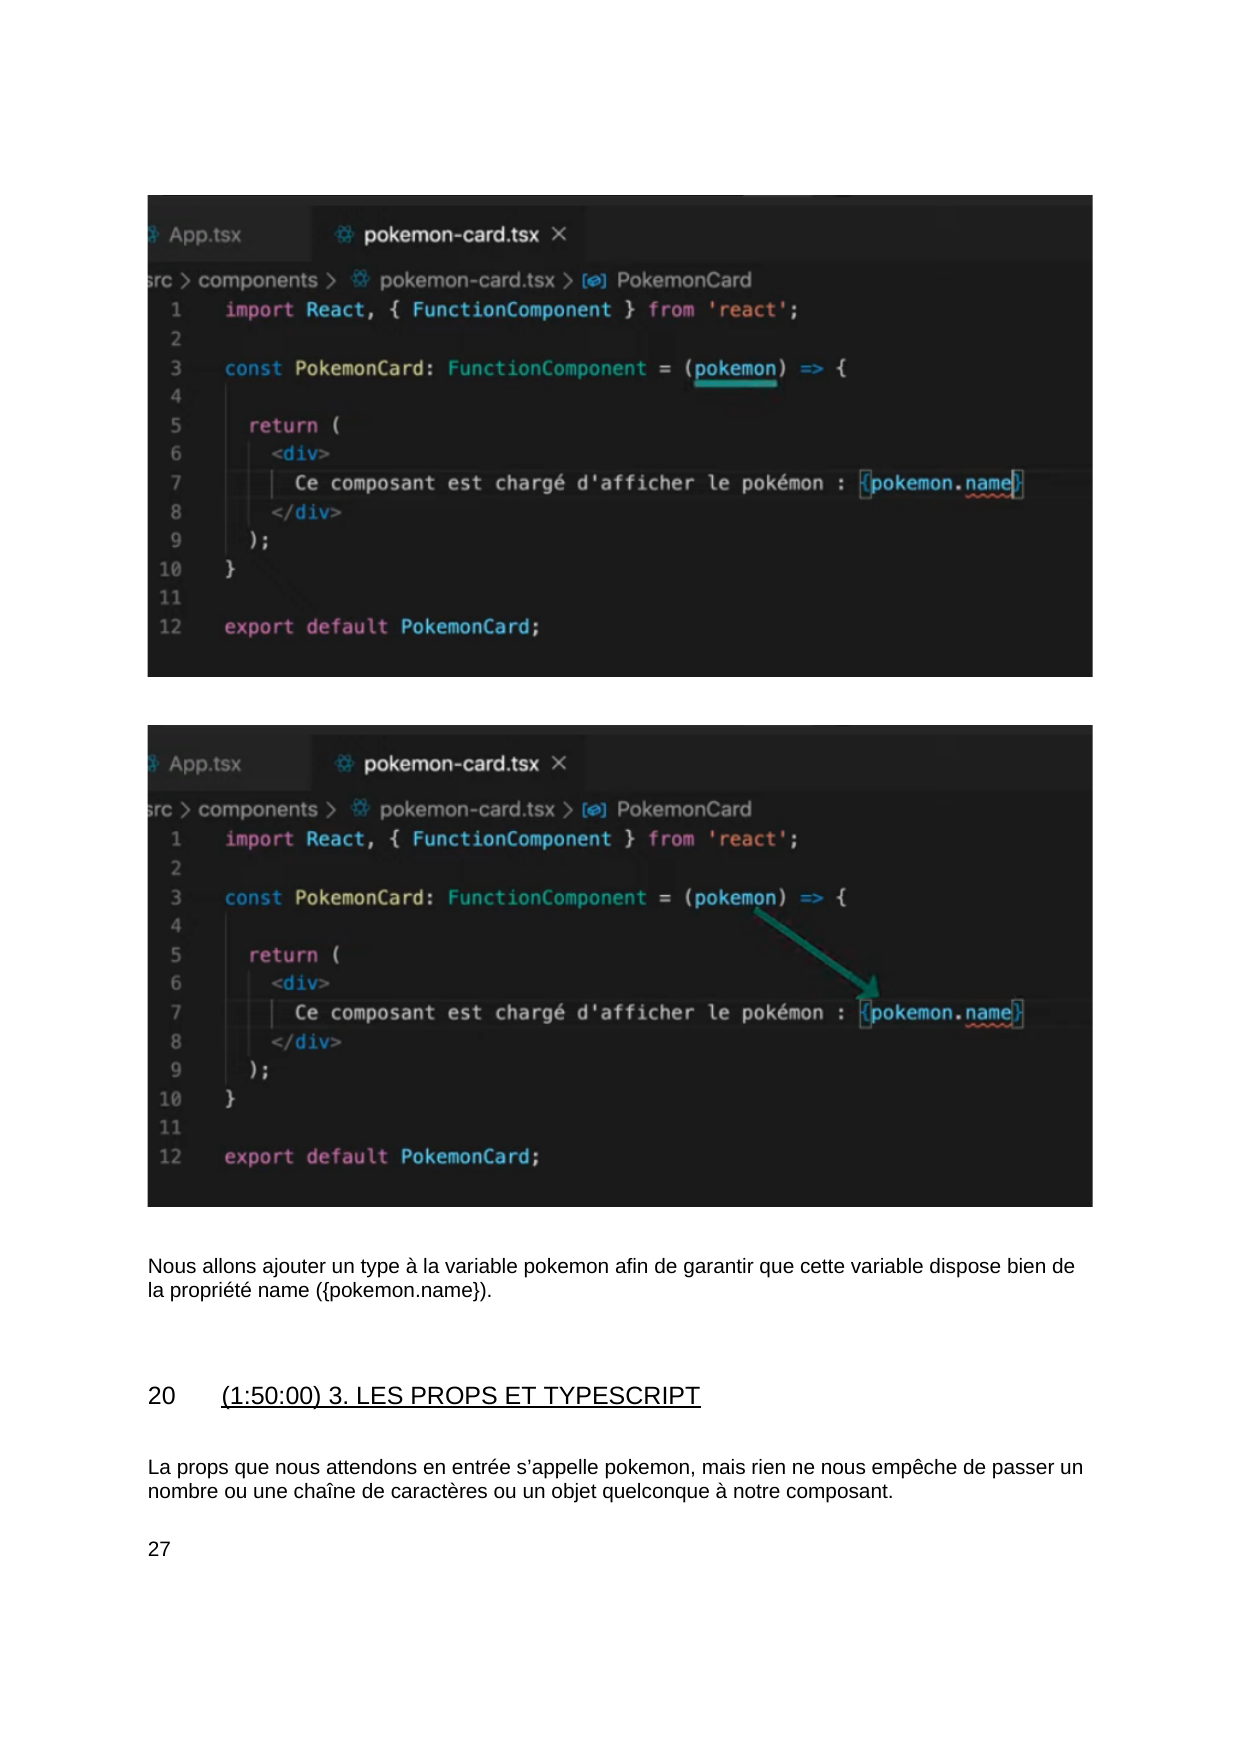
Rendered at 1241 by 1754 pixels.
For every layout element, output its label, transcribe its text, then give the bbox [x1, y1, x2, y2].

subtitle (1:50:00) 3. Les props et TypeScript [148, 1381, 1093, 1410]
text La props que nous attendons en entrée s’appelle pokemon, mais rien ne nous empêche de passer un nombre ou une chaîne de caractères ou un objet quelconque à notre composant. [148, 1455, 1093, 1503]
text Nous allons ajouter un type à la variable pokemon afin de garantir que cette variable dispose bien de la propriété name ({pokemon.name}). [148, 1254, 1093, 1302]
picture [147, 195, 1093, 677]
picture [147, 725, 1093, 1207]
